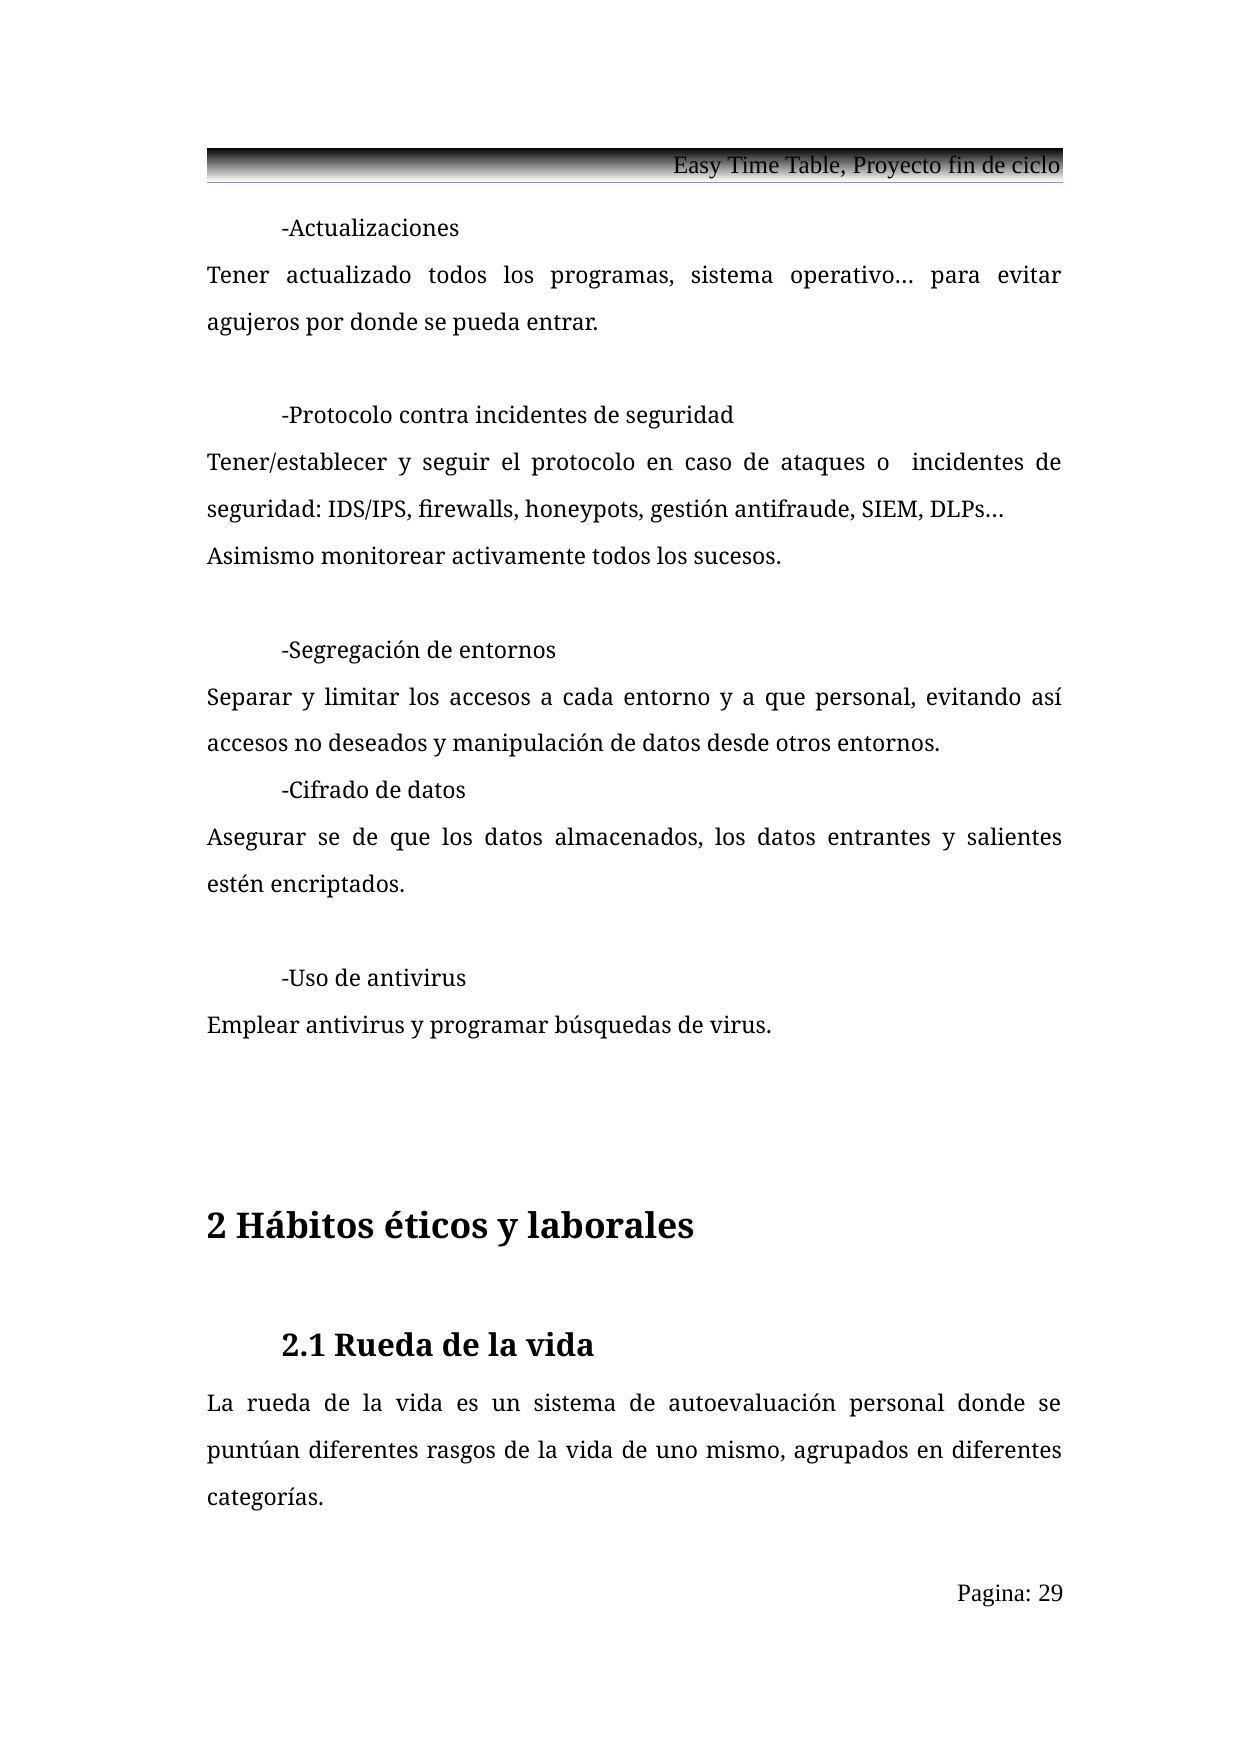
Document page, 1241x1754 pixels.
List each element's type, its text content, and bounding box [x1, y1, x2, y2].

text Emplear antivirus y programar búsquedas de virus. [207, 1009, 1063, 1040]
text Tener actualizado todos los programas, sistema operativo… para evitar agujeros por donde se pueda entrar. [207, 259, 1063, 337]
text -Protocolo contra incidentes de seguridad [207, 399, 1063, 431]
text -Segregación de entornos [207, 634, 1063, 665]
text Asegurar se de que los datos almacenados, los datos entrantes y salientes estén encriptados. [207, 821, 1063, 899]
text Asimismo monitorear activamente todos los sucesos. [207, 540, 1063, 571]
text Separar y limitar los accesos a cada entorno y a que personal, evitando así accesos no deseados y manipulación de datos desde otros entornos. [207, 681, 1063, 759]
text La rueda de la vida es un sistema de autoevaluación personal donde se puntúan diferentes rasgos de la vida de uno mismo, agrupados en diferentes categorías. [207, 1387, 1063, 1512]
text 2 Hábitos éticos y laborales [207, 1200, 1063, 1248]
text -Uso de antivirus [207, 962, 1063, 993]
text -Actualizaciones [207, 212, 1063, 243]
text 2.1 Rueda de la vida [207, 1323, 1063, 1366]
text -Cifrado de datos [207, 774, 1063, 806]
text Tener/establecer y seguir el protocolo en caso de ataques o incidentes de seguridad: IDS/IPS, firewalls, honeypots, gestión antifraude, SIEM, DLPs… [207, 446, 1063, 524]
